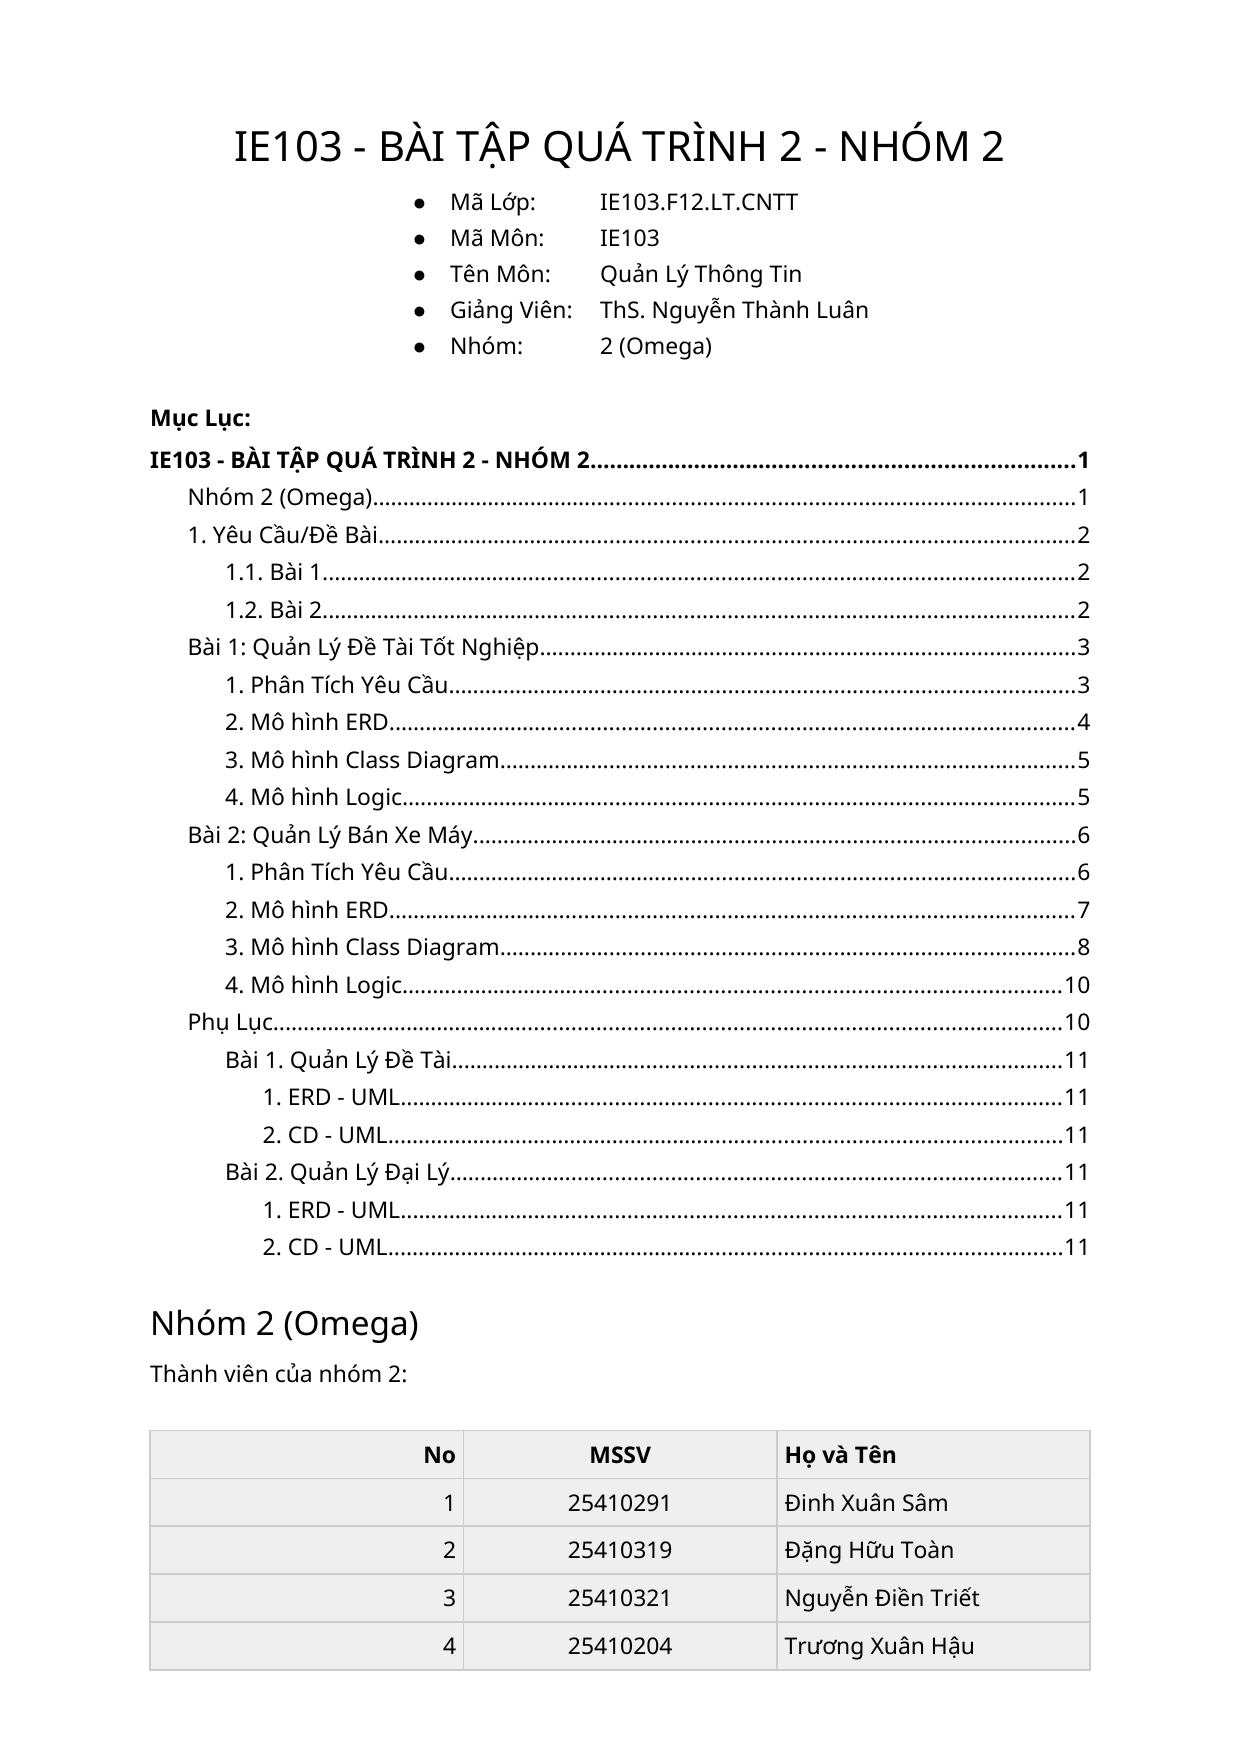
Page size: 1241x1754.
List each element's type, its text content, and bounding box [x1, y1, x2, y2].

subtitle IE103 - BÀI TẬP QUÁ TRÌNH 2 - NHÓM 2 [150, 117, 1090, 173]
table_cell 3 [151, 1575, 463, 1621]
table_cell 25410321 [464, 1575, 776, 1621]
text Bài 1: Quản Lý Đề Tài Tốt Nghiệp 3 [187, 631, 1090, 662]
text 1. Phân Tích Yêu Cầu 6 [225, 856, 1090, 887]
table_cell Trương Xuân Hậu [778, 1623, 1089, 1669]
text 1. ERD - UML 11 [262, 1081, 1090, 1112]
table_cell 2 [151, 1527, 463, 1573]
subtitle Nhóm 2 (Omega) [150, 1300, 1090, 1345]
table_header Họ và Tên [778, 1431, 1089, 1478]
list Giảng Viên: ThS. Nguyễn Thành Luân [412, 294, 1090, 325]
text 4. Mô hình Logic 10 [225, 969, 1090, 1000]
table_cell 4 [151, 1623, 463, 1669]
text Mục Lục: [150, 402, 1090, 433]
text 1. Phân Tích Yêu Cầu 3 [225, 669, 1090, 700]
text Nhóm 2 (Omega) 1 [187, 481, 1090, 512]
text 2. CD - UML 11 [262, 1119, 1090, 1150]
text 3. Mô hình Class Diagram 5 [225, 744, 1090, 775]
table_cell 25410204 [464, 1623, 776, 1669]
text 1.2. Bài 2. 2 [225, 594, 1090, 625]
table_cell Nguyễn Điền Triết [778, 1575, 1089, 1621]
text 2. Mô hình ERD 4 [225, 706, 1090, 737]
text Bài 2. Quản Lý Đại Lý 11 [225, 1156, 1090, 1187]
text 2. CD - UML 11 [262, 1231, 1090, 1262]
list Nhóm: 2 (Omega) [412, 330, 1090, 361]
text Phụ Lục 10 [187, 1006, 1090, 1037]
text Bài 2: Quản Lý Bán Xe Máy 6 [187, 819, 1090, 850]
table_cell 25410291 [464, 1479, 776, 1525]
list Mã Lớp: IE103.F12.LT.CNTT [412, 186, 1090, 217]
list Tên Môn: Quản Lý Thông Tin [412, 258, 1090, 289]
table_header No [151, 1431, 463, 1478]
table_cell Đinh Xuân Sâm [778, 1479, 1089, 1525]
text 1.1. Bài 1. 2 [225, 556, 1090, 587]
text 3. Mô hình Class Diagram 8 [225, 931, 1090, 962]
text Thành viên của nhóm 2: [150, 1358, 1090, 1389]
text Bài 1. Quản Lý Đề Tài 11 [225, 1044, 1090, 1075]
text IE103 - BÀI TẬP QUÁ TRÌNH 2 - NHÓM 2 1 [150, 444, 1090, 475]
text 2. Mô hình ERD 7 [225, 894, 1090, 925]
text 4. Mô hình Logic 5 [225, 781, 1090, 812]
table_cell 25410319 [464, 1527, 776, 1573]
table_header MSSV [464, 1431, 776, 1478]
list Mã Môn: IE103 [412, 222, 1090, 253]
text 1. Yêu Cầu/Đề Bài 2 [187, 519, 1090, 550]
text 1. ERD - UML 11 [262, 1194, 1090, 1225]
table_cell 1 [151, 1479, 463, 1525]
table_cell Đặng Hữu Toàn [778, 1527, 1089, 1573]
